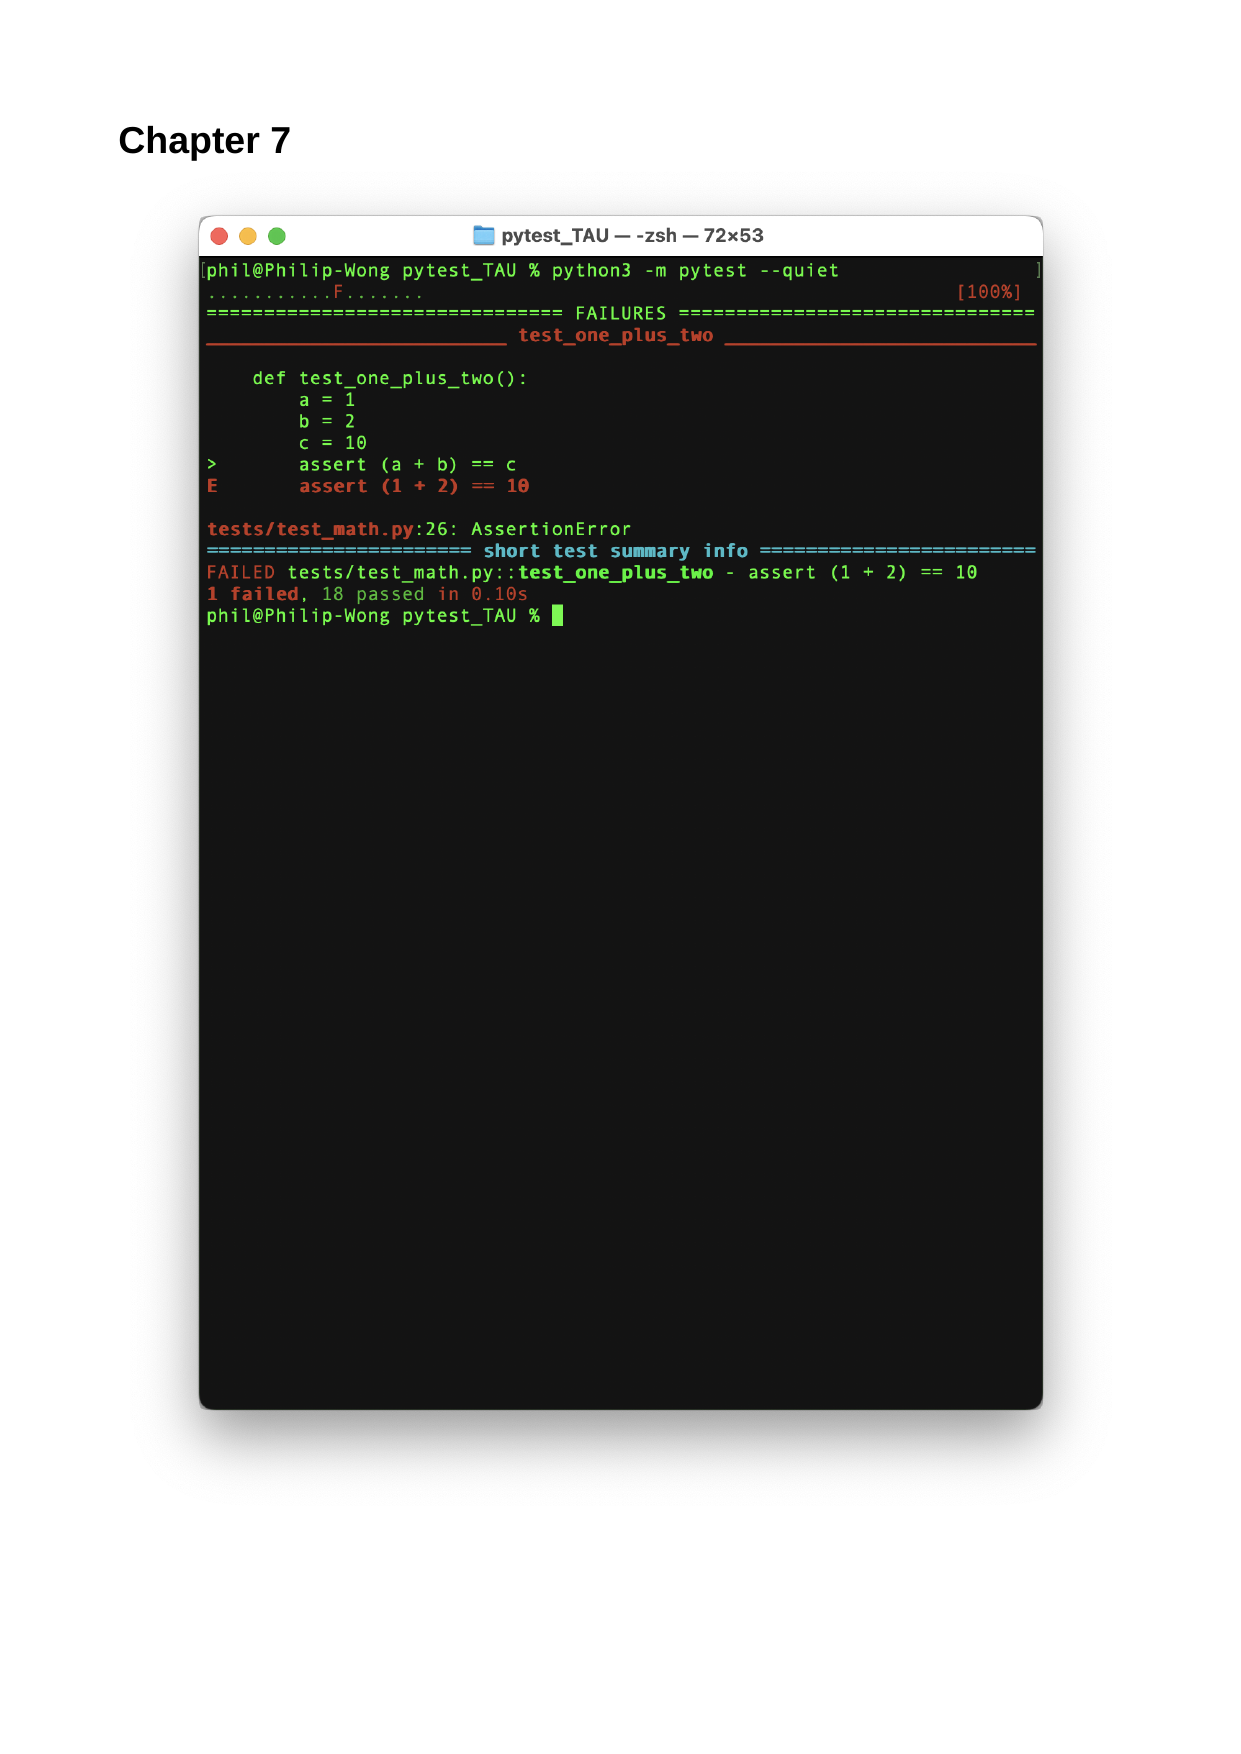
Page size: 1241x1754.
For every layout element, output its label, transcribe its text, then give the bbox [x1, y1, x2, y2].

subtitle Chapter 7 [118, 118, 1122, 161]
picture [118, 161, 1123, 1516]
